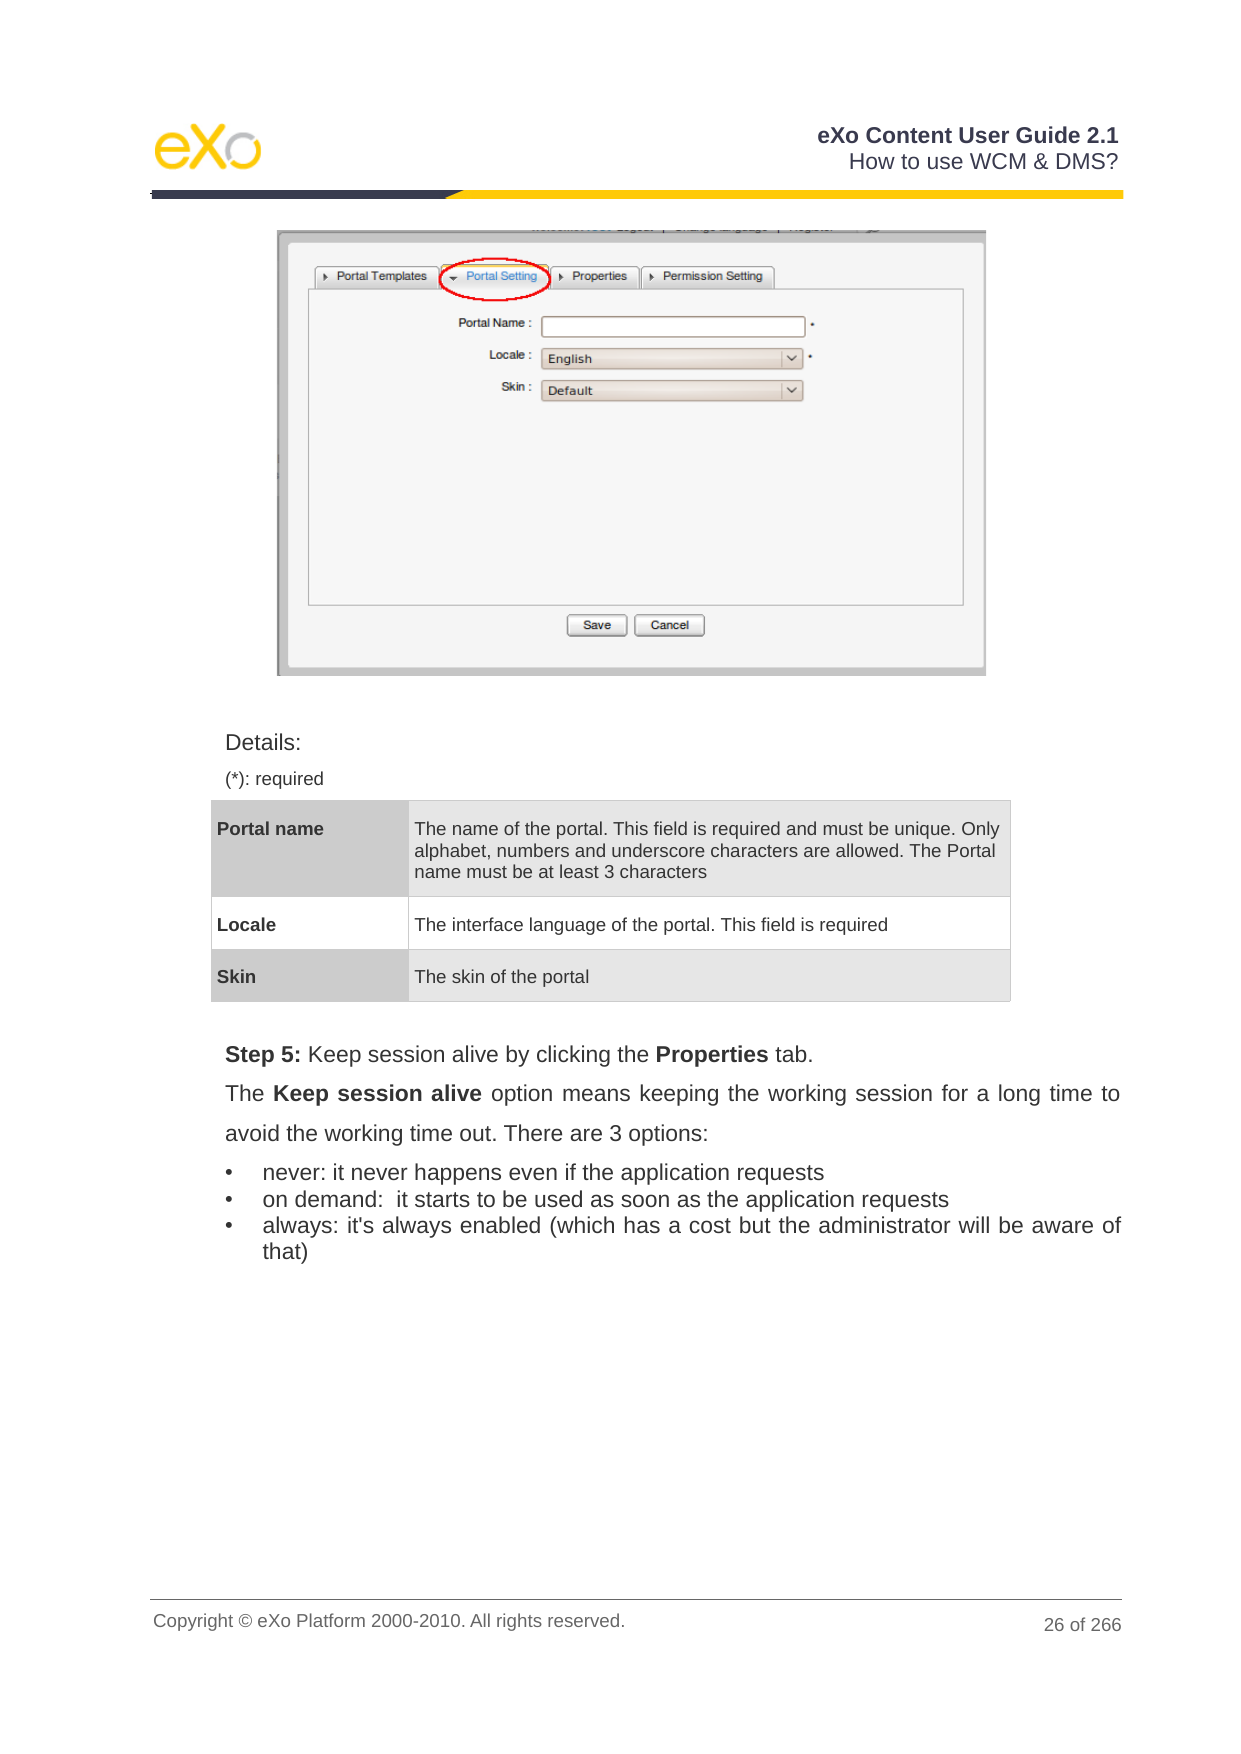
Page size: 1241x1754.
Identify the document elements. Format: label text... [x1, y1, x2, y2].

table_cell Locale [212, 897, 408, 948]
picture [155, 123, 262, 170]
table_header Portal name [212, 801, 408, 896]
table_cell The interface language of the portal. This field is required [409, 897, 1010, 948]
picture [151, 190, 1124, 199]
table_header The name of the portal. This field is required and must be unique. Only alphabet, numbers and underscore characters are allowed. The Portal name must be at least 3 characters [409, 801, 1010, 896]
list The Keep session alive option means keeping the working session for a long time to avoid the working time out. There are 3 options: [187, 1080, 1122, 1146]
list Step 5: Keep session alive by clicking the Properties tab. [187, 1041, 1122, 1067]
picture [276, 230, 987, 676]
list on demand: it starts to be used as soon as the application requests [225, 1186, 1122, 1212]
list (*): required [187, 768, 1122, 789]
list always: it's always enabled (which has a cost but the administrator will be aware of that) [225, 1212, 1122, 1264]
list never: it never happens even if the application requests [225, 1159, 1122, 1186]
table_cell Skin [212, 950, 408, 1001]
table_cell The skin of the portal [409, 950, 1010, 1001]
list Details: [187, 728, 1122, 755]
